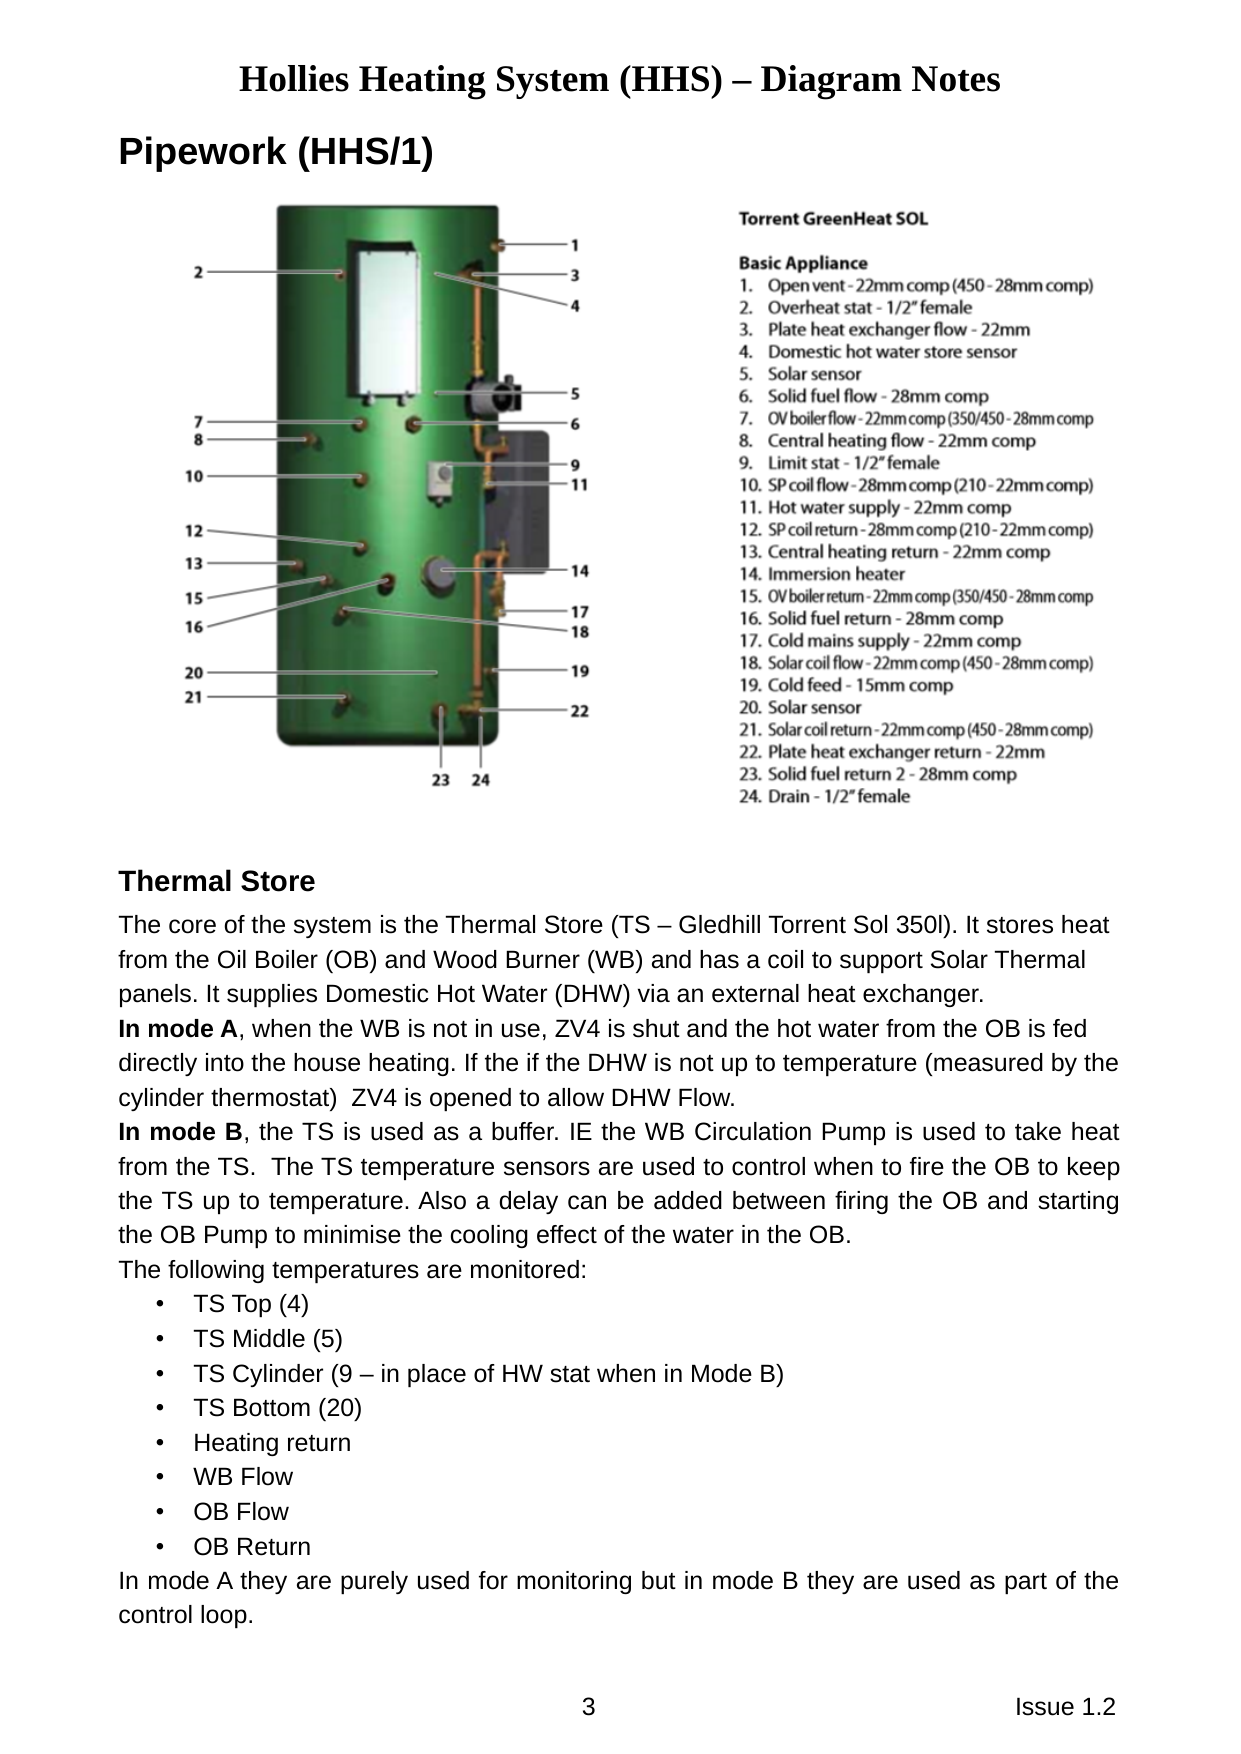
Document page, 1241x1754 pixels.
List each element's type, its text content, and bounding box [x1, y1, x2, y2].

text The following temperatures are monitored: [118, 1255, 1122, 1284]
subtitle Thermal Store [118, 864, 1122, 898]
text The core of the system is the Thermal Store (TS – Gledhill Torrent Sol 350l). It stores heat from the Oil Boiler (OB) and Wood Burner (WB) and has a coil to support Solar Thermal panels. It supplies Domestic Hot Water (DHW) via an external heat exchanger. [118, 910, 1122, 1008]
text In mode B, the TS is used as a buffer. IE the WB Circulation Pump is used to take heat from the TS. The TS temperature sensors are used to control when to fire the OB to keep the TS up to temperature. Also a delay can be added between firing the OB and starting the OB Pump to minimise the cooling effect of the water in the OB. [118, 1117, 1122, 1249]
list TS Cylinder (9 – in place of HW stat when in Mode B) [156, 1358, 1122, 1387]
text In mode A, when the WB is not in use, ZV4 is shut and the hot water from the OB is fed directly into the house heating. If the if the DHW is not up to temperature (measured by the cylinder thermostat) ZV4 is opened to allow DHW Flow. [118, 1013, 1122, 1111]
list TS Bottom (20) [156, 1393, 1122, 1422]
list OB Return [156, 1531, 1122, 1560]
list Heating return [156, 1428, 1122, 1457]
text In mode A they are purely used for monitoring but in mode B they are used as part of the control loop. [118, 1566, 1122, 1629]
list TS Top (4) [156, 1289, 1122, 1318]
list OB Flow [156, 1497, 1122, 1526]
list WB Flow [156, 1462, 1122, 1491]
subtitle Pipework (HHS/1) [118, 129, 1122, 172]
list TS Middle (5) [156, 1324, 1122, 1353]
picture [118, 184, 1123, 809]
